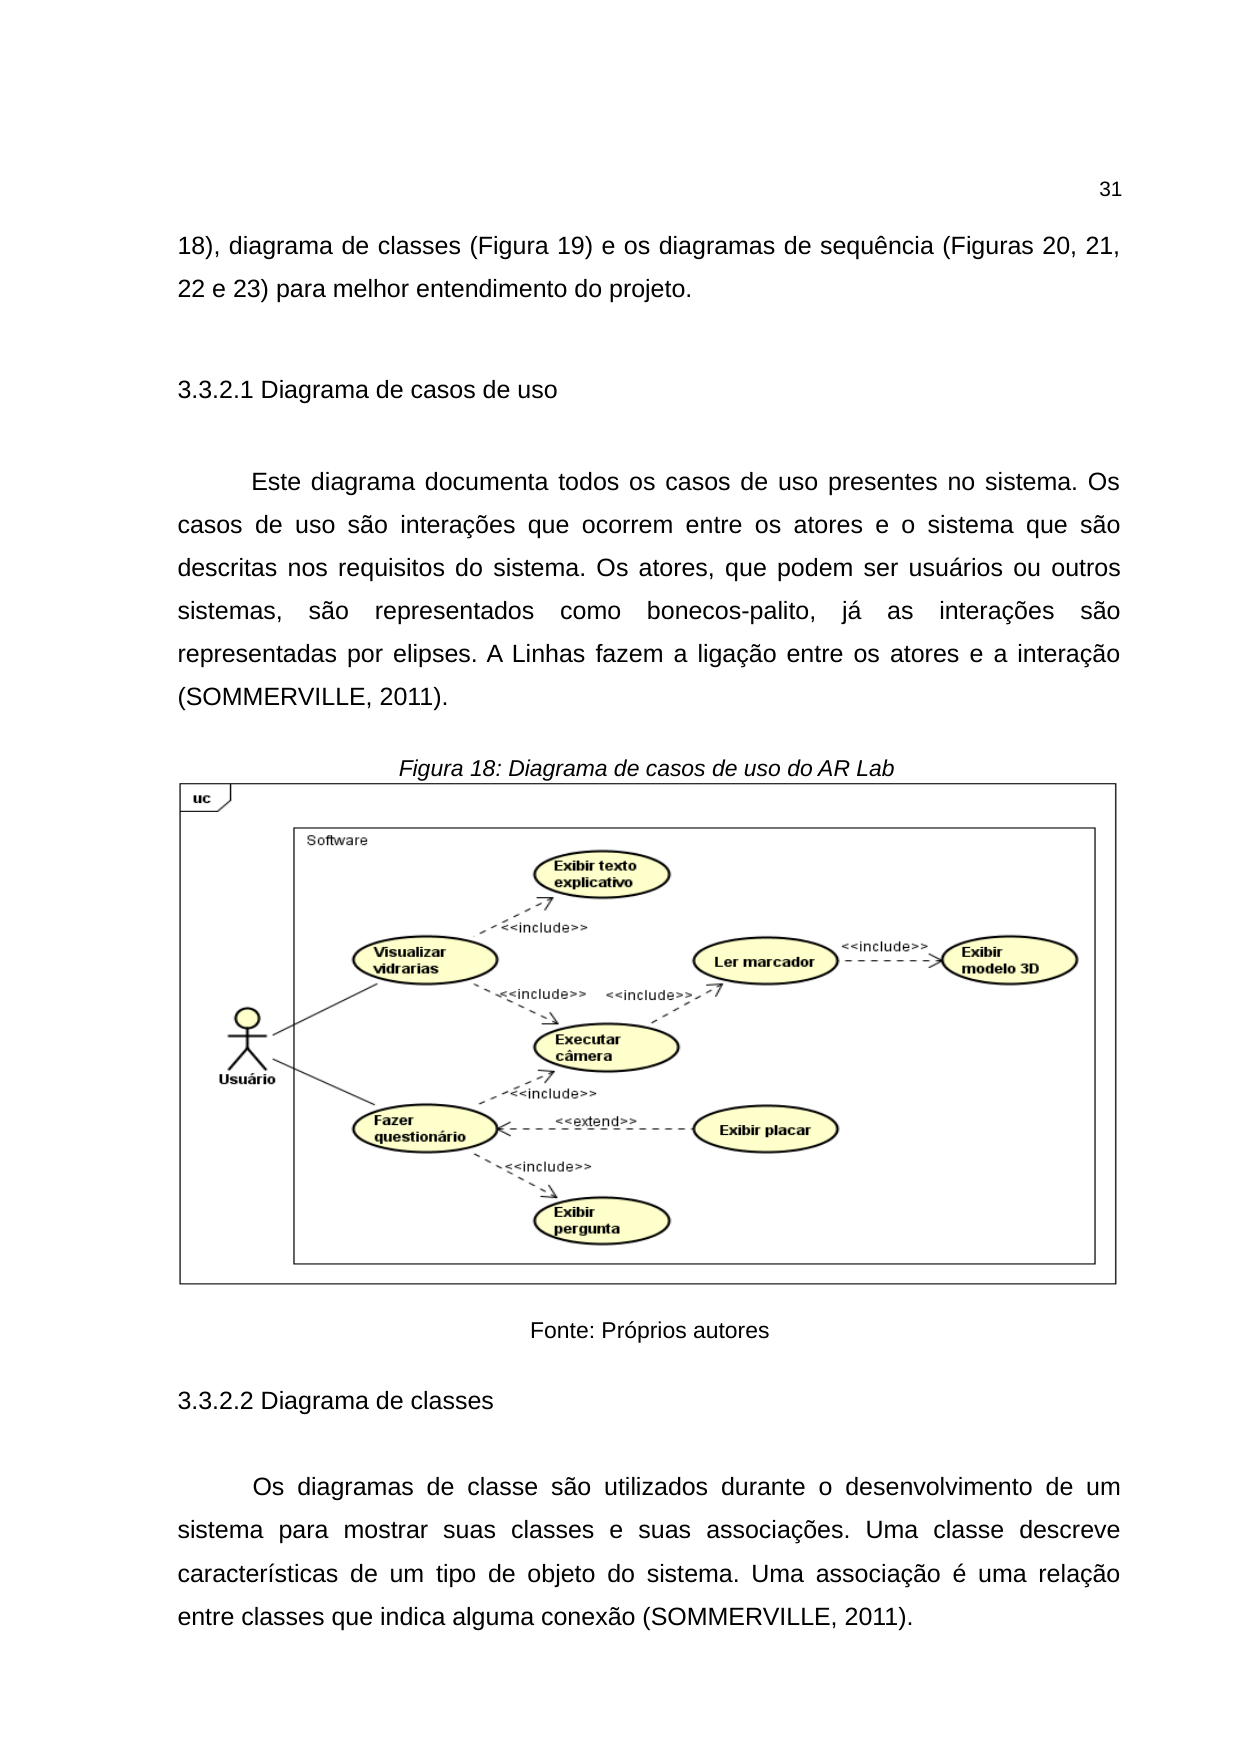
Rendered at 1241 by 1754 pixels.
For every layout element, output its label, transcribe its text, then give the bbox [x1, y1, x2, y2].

picture [177, 781, 1123, 1290]
subtitle 3.3.2.2 Diagrama de classes [177, 1386, 1122, 1458]
text Fonte: Próprios autores [114, 1289, 1186, 1343]
text 18), diagrama de classes (Figura 19) e os diagramas de sequência (Figuras 20, 21, 22 e 23) para melhor entendimento do projeto. [177, 231, 1122, 302]
text Este diagrama documenta todos os casos de uso presentes no sistema. Os casos de uso são interações que ocorrem entre os atores e o sistema que são descritas nos requisitos do sistema. Os atores, que podem ser usuários ou outros sistemas, são representados como bonecos-palito, já as interações são representadas por elipses. A Linhas fazem a ligação entre os atores e a interação (SOMMERVILLE, 2011). [177, 467, 1122, 711]
text [114, 740, 1186, 753]
text Figura 18: Diagrama de casos de uso do AR Lab La [114, 753, 1186, 1289]
text Os diagramas de classe são utilizados durante o desenvolvimento de um sistema para mostrar suas classes e suas associações. Uma classe descreve características de um tipo de objeto do sistema. Uma associação é uma relação entre classes que indica alguma conexão (SOMMERVILLE, 2011). [177, 1472, 1122, 1631]
subtitle 3.3.2.1 Diagrama de casos de uso [177, 374, 1122, 403]
